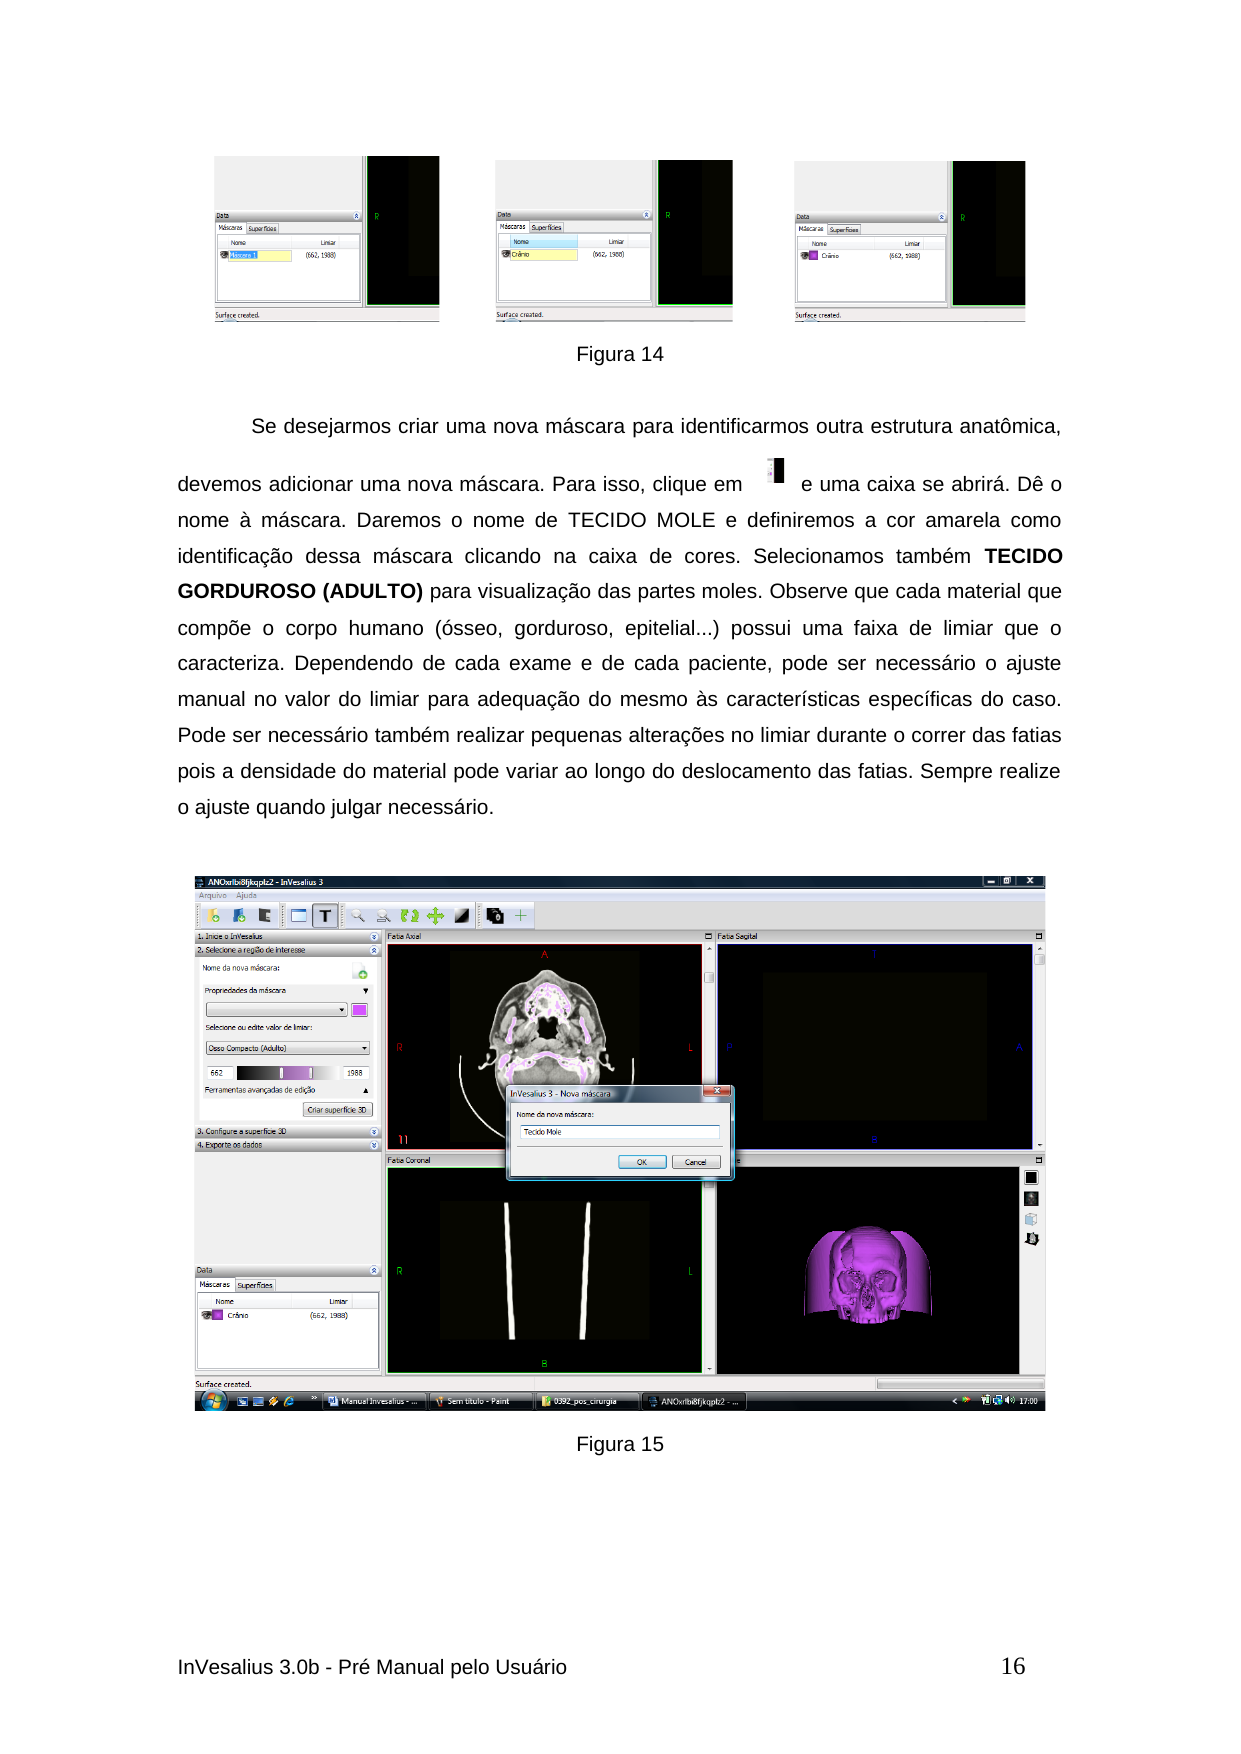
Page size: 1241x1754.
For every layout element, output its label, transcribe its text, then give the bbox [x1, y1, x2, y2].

text Figura 14 [177, 342, 1063, 366]
text Se desejarmos criar uma nova máscara para identificarmos outra estrutura anatômica, devemos adicionar uma nova máscara. Para isso, clique em e uma caixa se abrirá. Dê o nome à máscara. Daremos o nome de TECIDO MOLE e definiremos a cor amarela como identificação dessa máscara clicando na caixa de cores. Selecionamos também TECIDO GORDUROSO (ADULTO) para visualização das partes moles. Observe que cada material que compõe o corpo humano (ósseo, gorduroso, epitelial...) possui uma faixa de limiar que o caracteriza. Dependendo de cada exame e de cada paciente, pode ser necessário o ajuste manual no valor do limiar para adequação do mesmo às características específicas do caso. Pode ser necessário também realizar pequenas alterações no limiar durante o correr das fatias pois a densidade do material pode variar ao longo do deslocamento das fatias. Sempre realize o ajuste quando julgar necessário. [177, 414, 1063, 819]
picture [767, 458, 774, 477]
text Figura 15 [177, 1431, 1063, 1455]
picture [194, 876, 1046, 1411]
